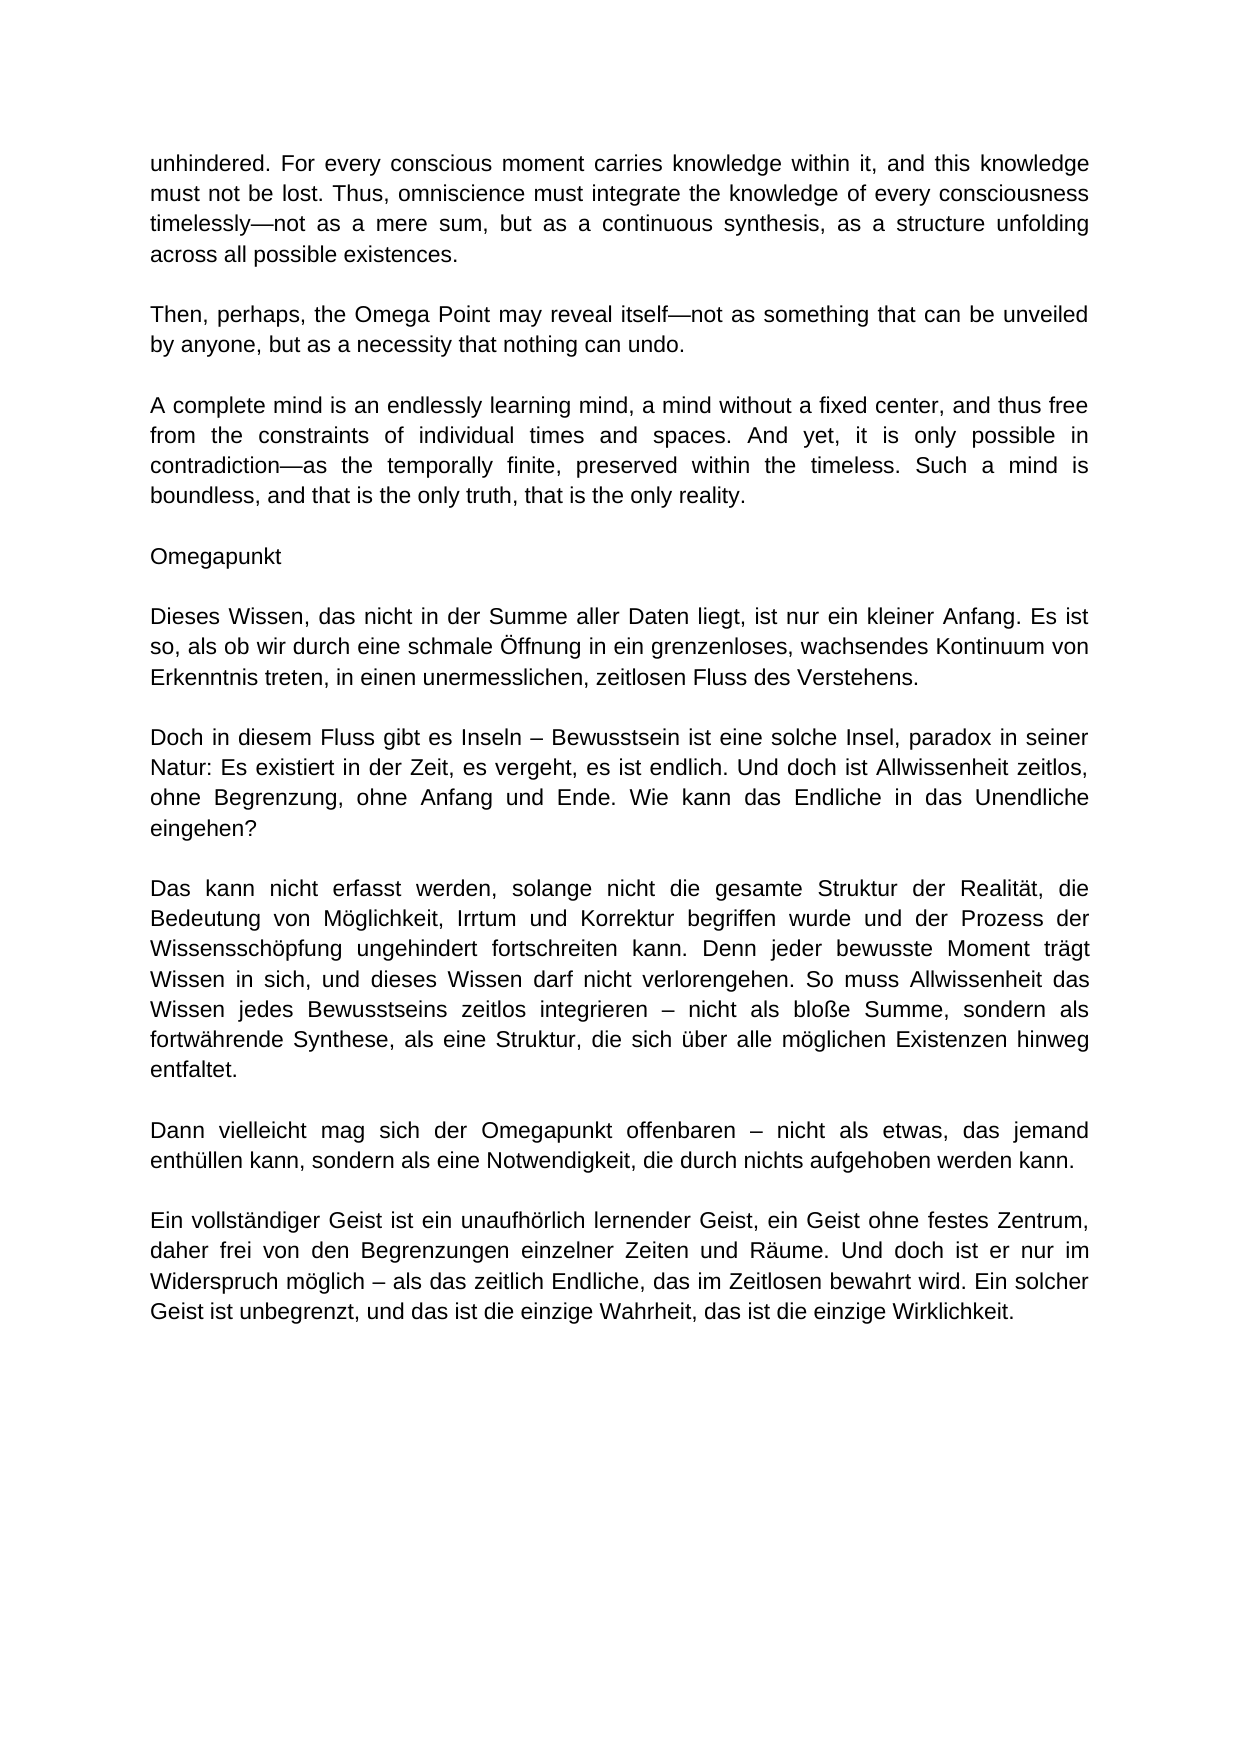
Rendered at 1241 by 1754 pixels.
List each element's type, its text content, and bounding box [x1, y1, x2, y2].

text Then, perhaps, the Omega Point may reveal itself—not as something that can be unveiled by anyone, but as a necessity that nothing can undo. [150, 301, 1090, 358]
text Dieses Wissen, das nicht in der Summe aller Daten liegt, ist nur ein kleiner Anfang. Es ist so, als ob wir durch eine schmale Öffnung in ein grenzenloses, wachsendes Kontinuum von Erkenntnis treten, in einen unermesslichen, zeitlosen Fluss des Verstehens. [150, 603, 1090, 690]
text Das kann nicht erfasst werden, solange nicht die gesamte Struktur der Realität, die Bedeutung von Möglichkeit, Irrtum und Korrektur begriffen wurde und der Prozess der Wissensschöpfung ungehindert fortschreiten kann. Denn jeder bewusste Moment trägt Wissen in sich, und dieses Wissen darf nicht verlorengehen. So muss Allwissenheit das Wissen jedes Bewusstseins zeitlos integrieren – nicht als bloße Summe, sondern als fortwährende Synthese, als eine Struktur, die sich über alle möglichen Existenzen hinweg entfaltet. [150, 875, 1090, 1083]
text Ein vollständiger Geist ist ein unaufhörlich lernender Geist, ein Geist ohne festes Zentrum, daher frei von den Begrenzungen einzelner Zeiten und Räume. Und doch ist er nur im Widerspruch möglich – als das zeitlich Endliche, das im Zeitlosen bewahrt wird. Ein solcher Geist ist unbegrenzt, und das ist die einzige Wahrheit, das ist die einzige Wirklichkeit. [150, 1207, 1090, 1324]
text Dann vielleicht mag sich der Omegapunkt offenbaren – nicht als etwas, das jemand enthüllen kann, sondern als eine Notwendigkeit, die durch nichts aufgehoben werden kann. [150, 1117, 1090, 1173]
text A complete mind is an endlessly learning mind, a mind without a fixed center, and thus free from the constraints of individual times and spaces. And yet, it is only possible in contradiction—as the temporally finite, preserved within the timeless. Such a mind is boundless, and that is the only truth, that is the only reality. [150, 392, 1090, 509]
text Omegapunkt [150, 543, 1090, 569]
text unhindered. For every conscious moment carries knowledge within it, and this knowledge must not be lost. Thus, omniscience must integrate the knowledge of every consciousness timelessly—not as a mere sum, but as a continuous synthesis, as a structure unfolding across all possible existences. [150, 150, 1090, 267]
text Doch in diesem Fluss gibt es Inseln – Bewusstsein ist eine solche Insel, paradox in seiner Natur: Es existiert in der Zeit, es vergeht, es ist endlich. Und doch ist Allwissenheit zeitlos, ohne Begrenzung, ohne Anfang und Ende. Wie kann das Endliche in das Unendliche eingehen? [150, 724, 1090, 841]
